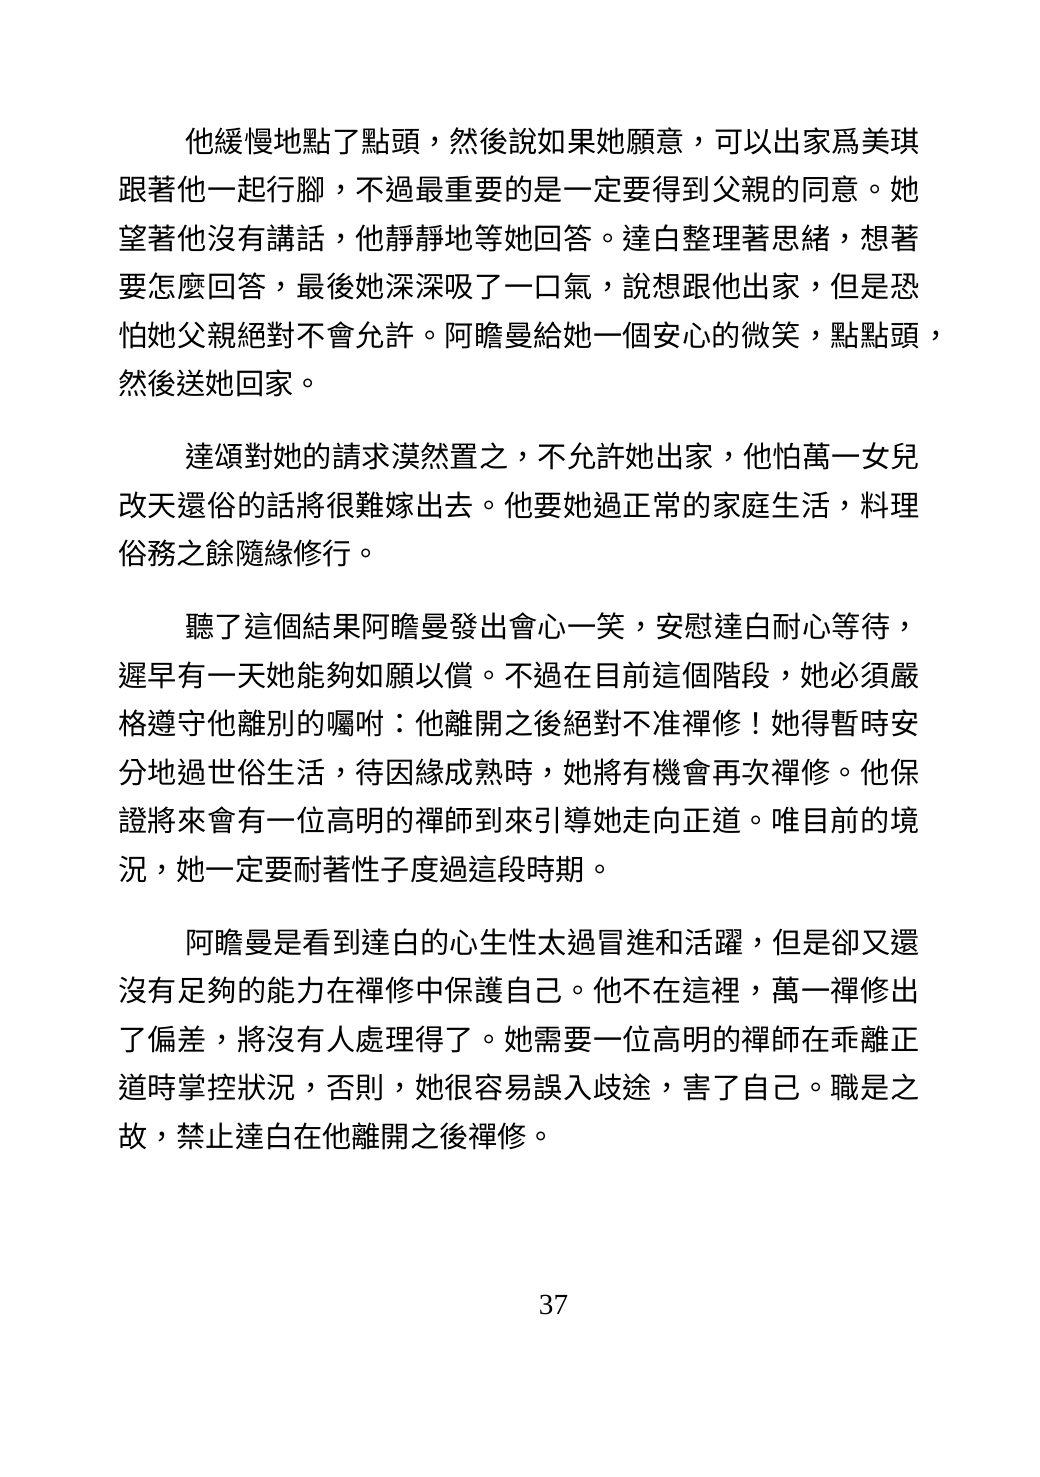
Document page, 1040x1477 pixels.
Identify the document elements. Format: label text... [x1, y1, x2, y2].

text 阿瞻曼是看到達白的心生性太過冒進和活躍，但是卻又還沒有足夠的能力在禪修中保護自己。他不在這裡，萬一禪修出了偏差，將沒有人處理得了。她需要一位高明的禪師在乖離正道時掌控狀況，否則，她很容易誤入歧途，害了自己。職是之故，禁止達白在他離開之後禪修。 [118, 919, 921, 1156]
text 達頌對她的請求漠然置之，不允許她出家，他怕萬一女兒改天還俗的話將很難嫁出去。他要她過正常的家庭生活，料理俗務之餘隨緣修行。 [118, 434, 921, 573]
text 聽了這個結果阿瞻曼發出會心一笑，安慰達白耐心等待，遲早有一天她能夠如願以償。不過在目前這個階段，她必須嚴格遵守他離別的囑咐：他離開之後絕對不准禪修！她得暫時安分地過世俗生活，待因緣成熟時，她將有機會再次禪修。他保證將來會有一位高明的禪師到來引導她走向正道。唯目前的境況，她一定要耐著性子度過這段時期。 [118, 604, 921, 889]
text 他緩慢地點了點頭，然後說如果她願意，可以出家爲美琪，跟著他一起行腳，不過最重要的是一定要得到父親的同意。她望著他沒有講話，他靜靜地等她回答。達白整理著思緒，想著要怎麼回答，最後她深深吸了一口氣，說想跟他出家，但是恐怕她父親絕對不會允許。阿瞻曼給她一個安心的微笑，點點頭，然後送她回家。 [118, 118, 921, 403]
